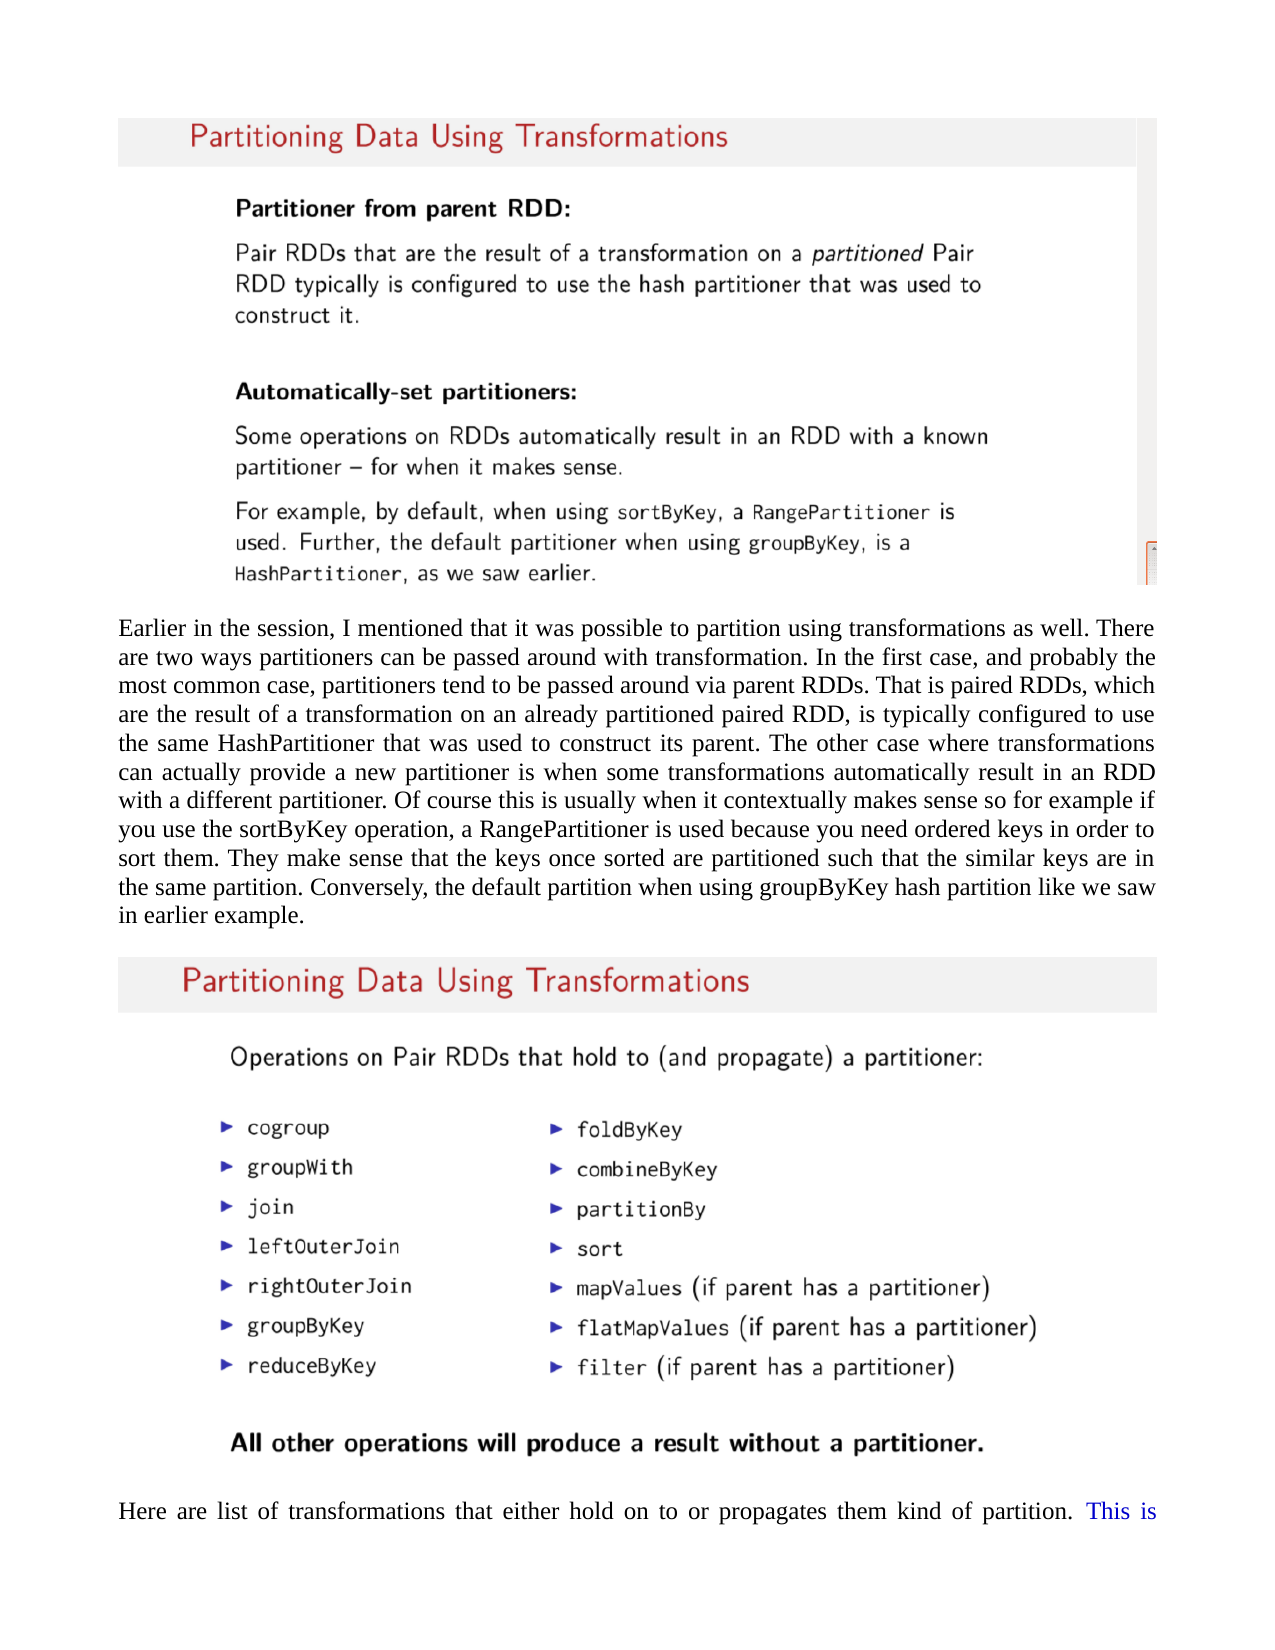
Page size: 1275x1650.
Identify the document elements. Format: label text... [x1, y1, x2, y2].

text Here are list of transformations that either hold on to or propagates them kind of partition. This is [118, 1496, 1157, 1525]
picture [118, 118, 1157, 585]
picture [118, 957, 1157, 1468]
text Earlier in the session, I mentioned that it was possible to partition using transformations as well. There are two ways partitioners can be passed around with transformation. In the first case, and probably the most common case, partitioners tend to be passed around via parent RDDs. That is paired RDDs, which are the result of a transformation on an already partitioned paired RDD, is typically configured to use the same HashPartitioner that was used to construct its parent. The other case where transformations can actually provide a new partitioner is when some transformations automatically result in an RDD with a different partitioner. Of course this is usually when it contextually makes sense so for example if you use the sortByKey operation, a RangePartitioner is used because you need ordered keys in order to sort them. They make sense that the keys once sorted are partitioned such that the similar keys are in the same partition. Conversely, the default partition when using groupByKey hash partition like we saw in earlier example. [118, 613, 1157, 929]
